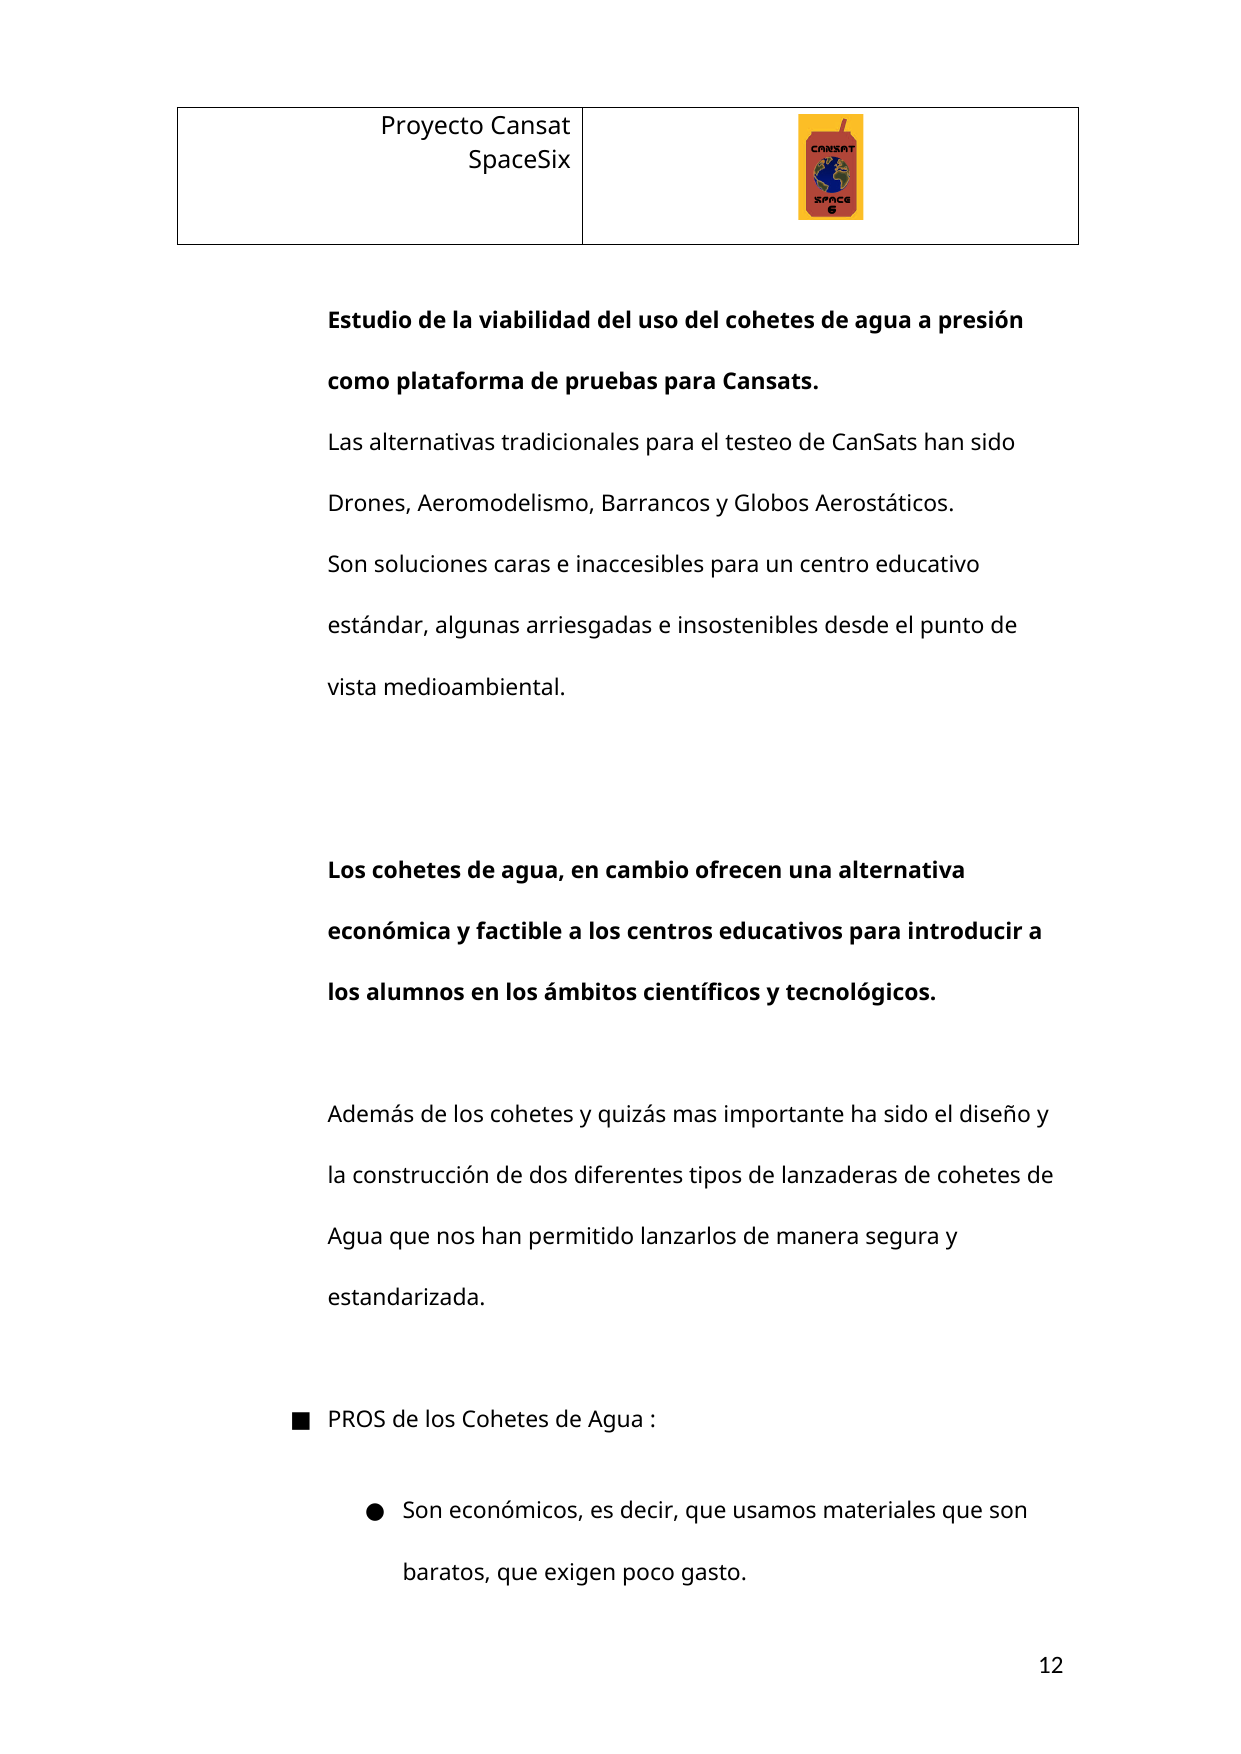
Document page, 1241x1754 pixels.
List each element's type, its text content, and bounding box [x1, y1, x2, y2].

list Son económicos, es decir, que usamos materiales que son baratos, que exigen poco gasto. [365, 1464, 1063, 1587]
text Estudio de la viabilidad del uso del cohetes de agua a presión como plataforma de pruebas para Cansats. [327, 274, 1063, 396]
text Los cohetes de agua, en cambio ofrecen una alternativa económica y factible a los centros educativos para introducir a los alumnos en los ámbitos científicos y tecnológicos. [327, 839, 1063, 1007]
text Las alternativas tradicionales para el testeo de CanSats han sido Drones, Aeromodelismo, Barrancos y Globos Aerostáticos. [327, 412, 1063, 518]
text Son soluciones caras e inaccesibles para un centro educativo estándar, algunas arriesgadas e insostenibles desde el punto de vista medioambiental. [327, 534, 1063, 702]
list PROS de los Cohetes de Agua : [290, 1389, 1063, 1440]
text Además de los cohetes y quizás mas importante ha sido el diseño y la construcción de dos diferentes tipos de lanzaderas de cohetes de Agua que nos han permitido lanzarlos de manera segura y estandarizada. [327, 1083, 1063, 1312]
picture [798, 114, 864, 220]
